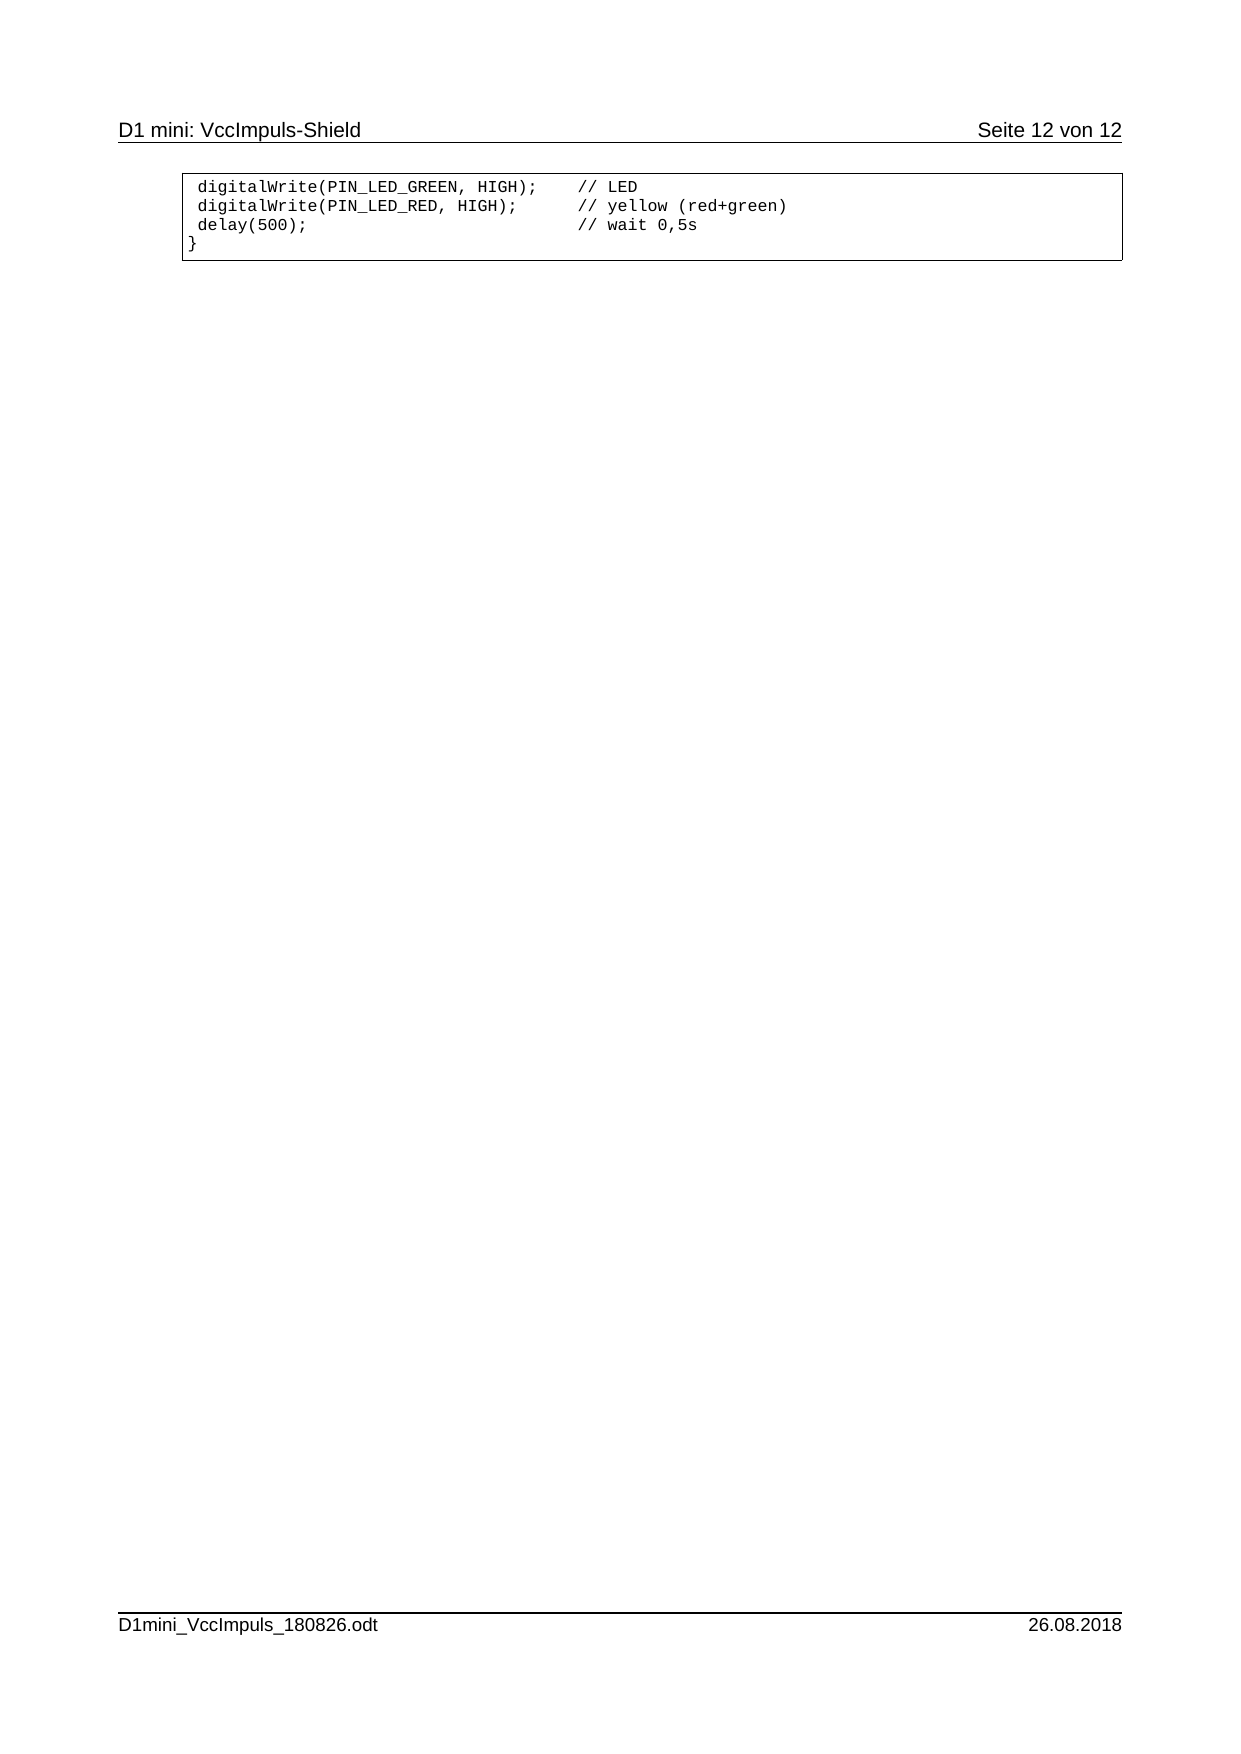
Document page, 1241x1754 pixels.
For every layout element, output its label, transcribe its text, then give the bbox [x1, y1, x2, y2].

table_header digitalWrite(PIN_LED_GREEN, HIGH); // LED digitalWrite(PIN_LED_RED, HIGH); // yellow (red+green) delay(500); // wait 0,5s } [183, 174, 1122, 259]
